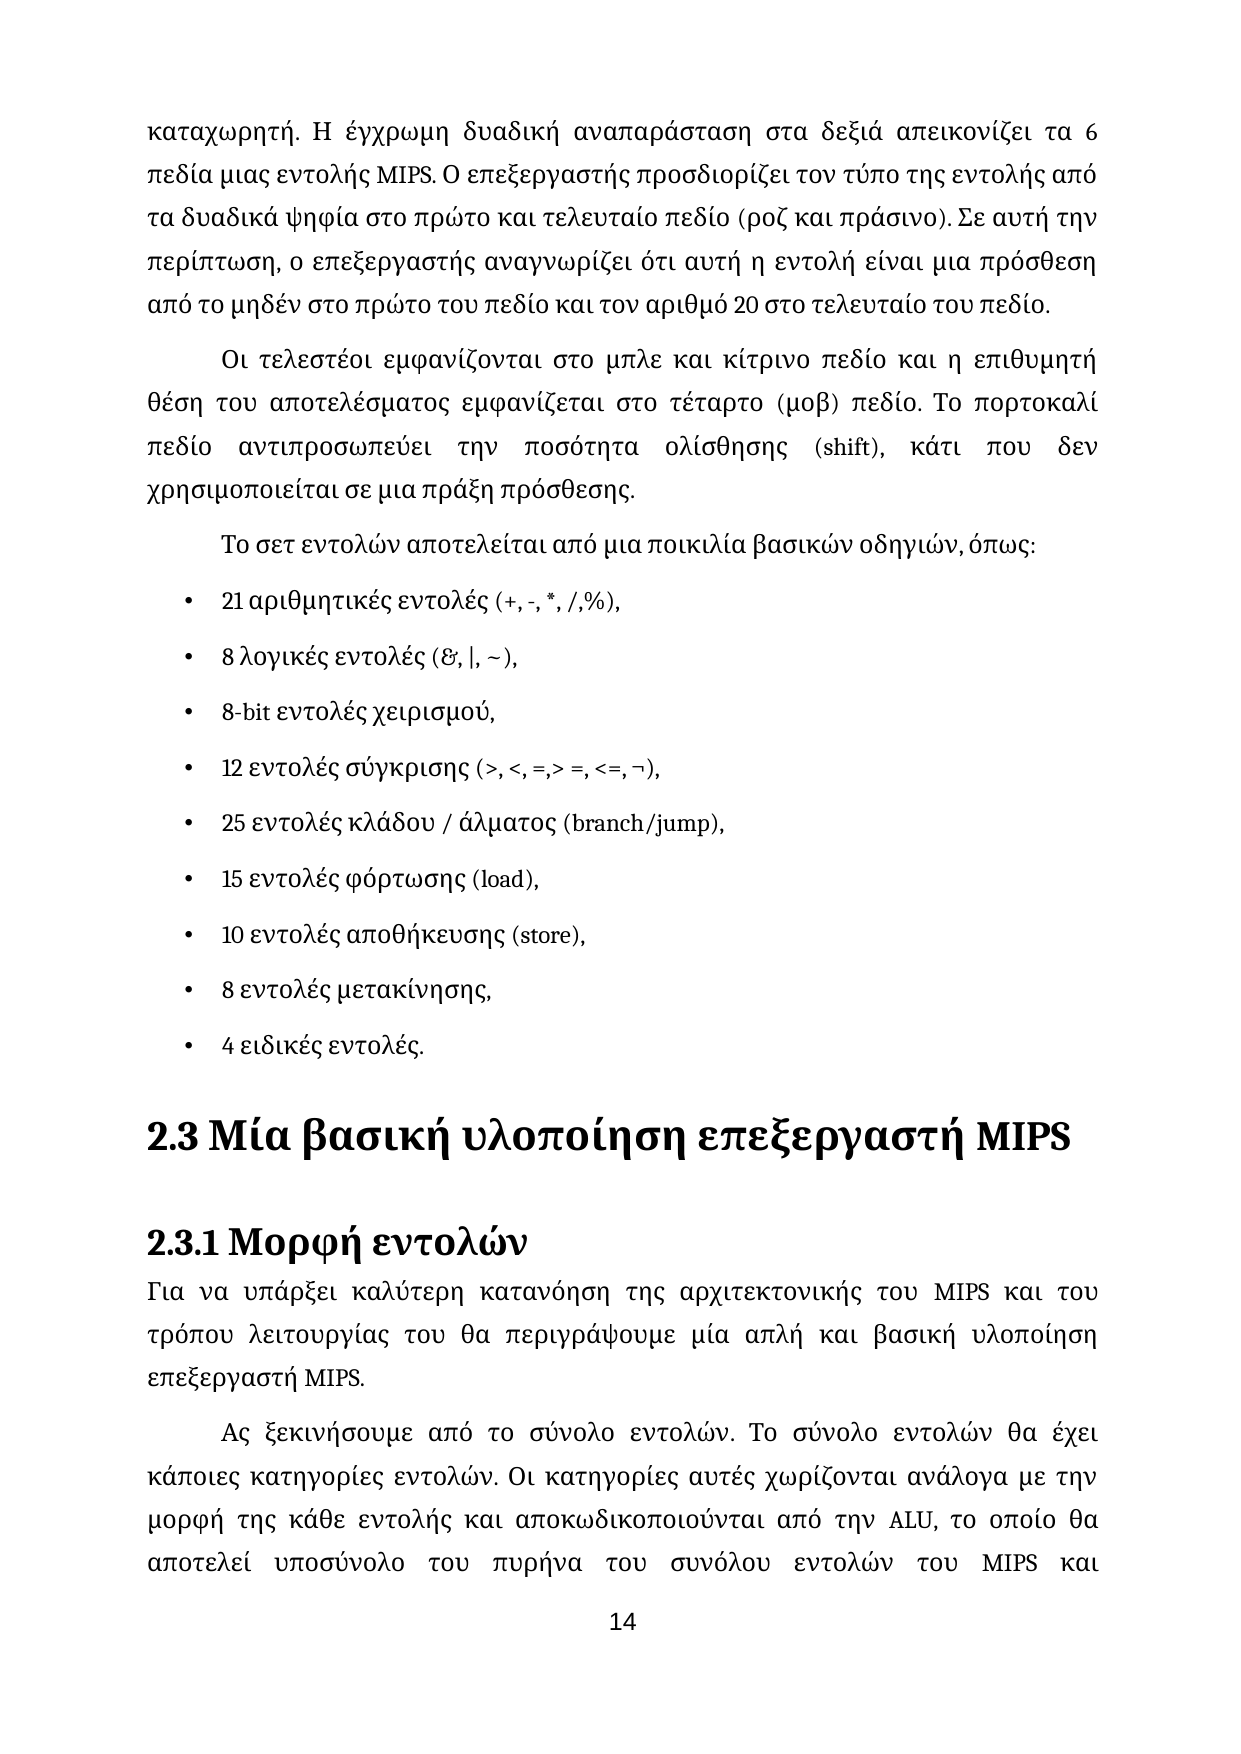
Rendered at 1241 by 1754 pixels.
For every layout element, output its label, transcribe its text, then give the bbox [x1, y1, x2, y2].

list 25 εντολές κλάδου / άλματος (branch/jump), [184, 809, 1098, 838]
subtitle 2.3 Μία βασική υλοποίηση επεξεργαστή MIPS [147, 1112, 1098, 1160]
text Το σετ εντολών αποτελείται από μια ποικιλία βασικών οδηγιών, όπως: [147, 531, 1098, 560]
list 8-bit εντολές χειρισμού, [184, 698, 1098, 727]
list 8 εντολές μετακίνησης, [184, 976, 1098, 1005]
list 10 εντολές αποθήκευσης (store), [184, 921, 1098, 949]
text Για να υπάρξει καλύτερη κατανόηση της αρχιτεκτονικής του MIPS και του τρόπου λειτουργίας του θα περιγράψουμε μία απλή και βασική υλοποίηση επεξεργαστή MIPS. [147, 1277, 1098, 1392]
subtitle 2.3.1 Μορφή εντολών [147, 1222, 1098, 1265]
text καταχωρητή. Η έγχρωμη δυαδική αναπαράσταση στα δεξιά απεικονίζει τα 6 πεδία μιας εντολής MIPS. Ο επεξεργαστής προσδιορίζει τον τύπο της εντολής από τα δυαδικά ψηφία στο πρώτο και τελευταίο πεδίο (ροζ και πράσινο). Σε αυτή την περίπτωση, ο επεξεργαστής αναγνωρίζει ότι αυτή η εντολή είναι μια πρόσθεση από το μηδέν στο πρώτο του πεδίο και τον αριθμό 20 στο τελευταίο του πεδίο. [147, 118, 1098, 319]
list 15 εντολές φόρτωσης (load), [184, 865, 1098, 894]
text Οι τελεστέοι εμφανίζονται στο μπλε και κίτρινο πεδίο και η επιθυμητή θέση του αποτελέσματος εμφανίζεται στο τέταρτο (μοβ) πεδίο. Το πορτοκαλί πεδίο αντιπροσωπεύει την ποσότητα ολίσθησης (shift), κάτι που δεν χρησιμοποιείται σε μια πράξη πρόσθεσης. [147, 346, 1098, 504]
list 4 ειδικές εντολές. [184, 1032, 1098, 1061]
list 21 αριθμητικές εντολές (+, -, *, /,%), [184, 587, 1098, 616]
text Ας ξεκινήσουμε από το σύνολο εντολών. Το σύνολο εντολών θα έχει κάποιες κατηγορίες εντολών. Οι κατηγορίες αυτές χωρίζονται ανάλογα με την μορφή της κάθε εντολής και αποκωδικοποιούνται από την ALU, το οποίο θα αποτελεί υποσύνολο του πυρήνα του συνόλου εντολών του MIPS και [147, 1419, 1098, 1577]
list 12 εντολές σύγκρισης (>, <, =,> =, <=, ¬), [184, 754, 1098, 782]
list 8 λογικές εντολές (&, |, ~), [184, 642, 1098, 671]
